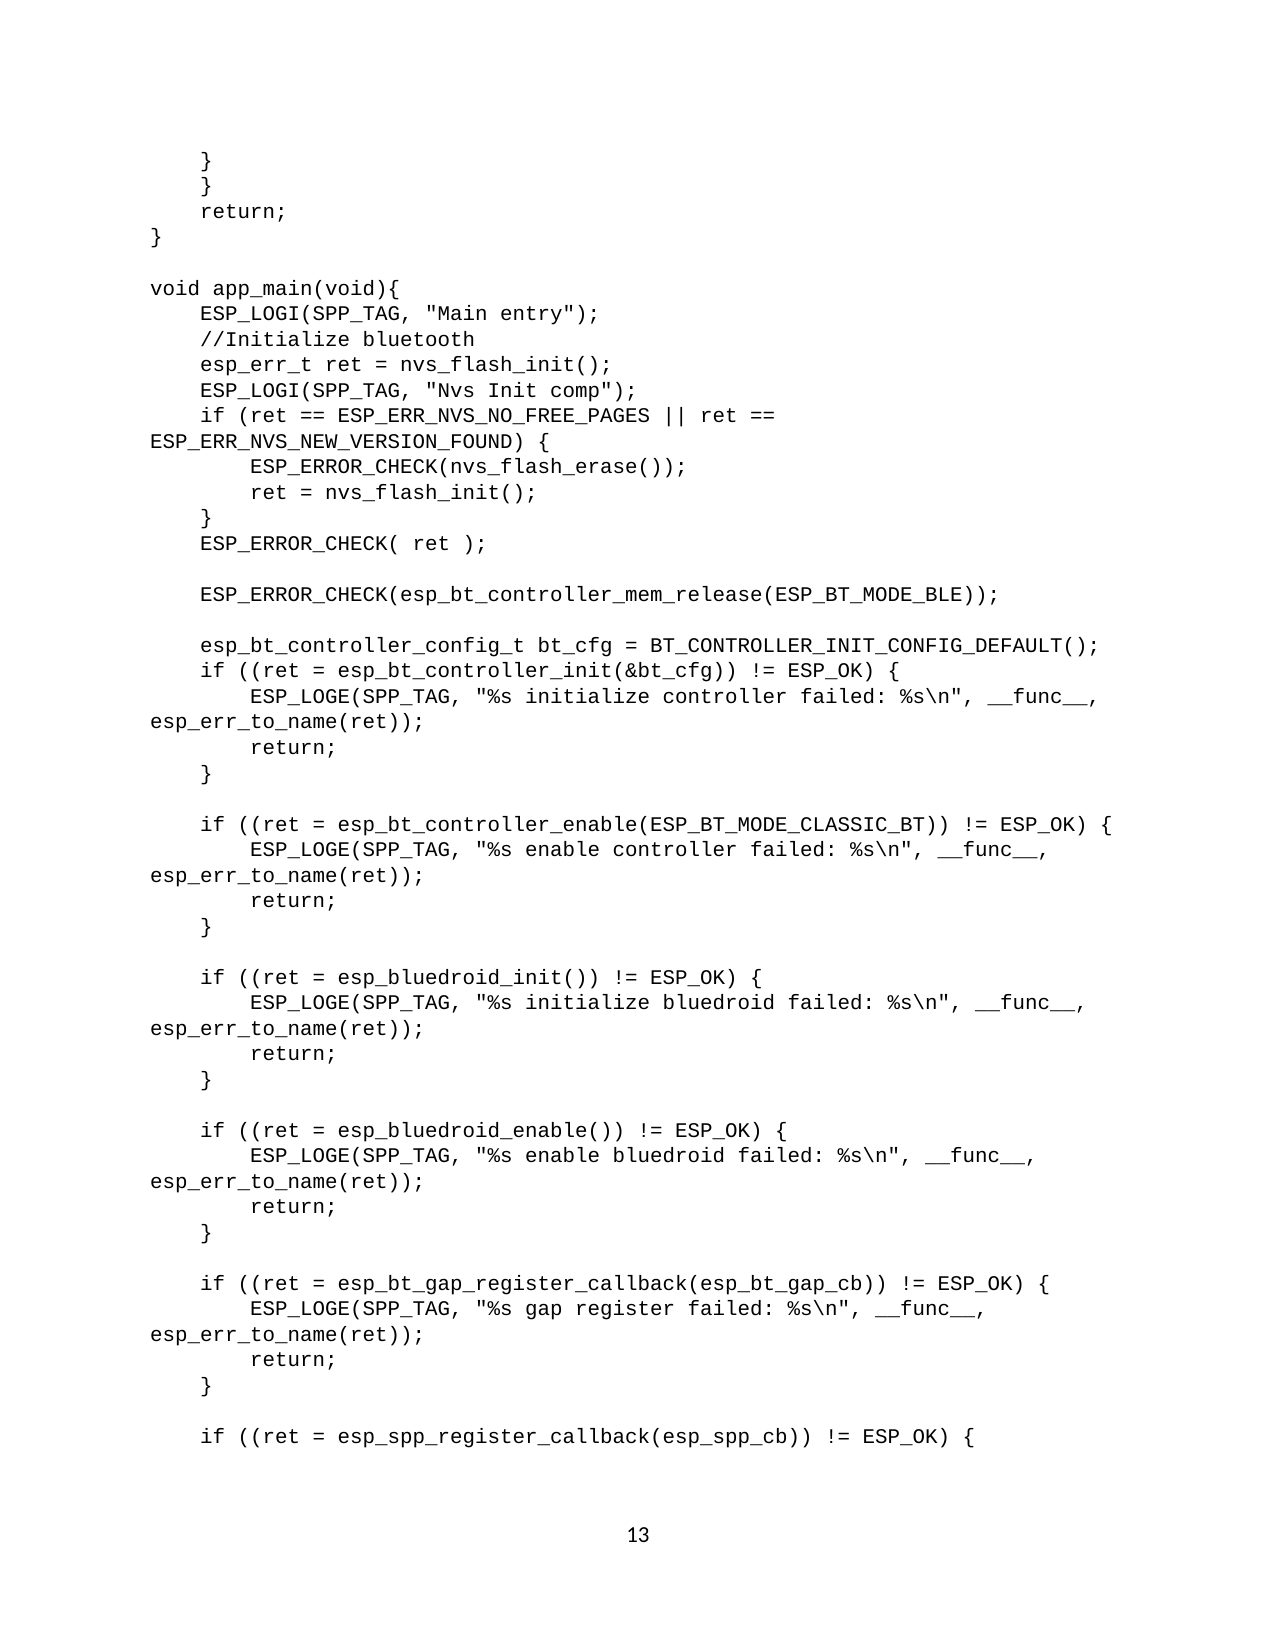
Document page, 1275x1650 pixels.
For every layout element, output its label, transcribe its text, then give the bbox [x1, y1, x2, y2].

text } [150, 507, 1125, 531]
text if ((ret = esp_bt_controller_init(&bt_cfg)) != ESP_OK) { [150, 660, 1125, 684]
text ESP_ERROR_CHECK(esp_bt_controller_mem_release(ESP_BT_MODE_BLE)); [150, 584, 1125, 607]
text ESP_ERROR_CHECK( ret ); [150, 533, 1125, 556]
text if ((ret = esp_bt_gap_register_callback(esp_bt_gap_cb)) != ESP_OK) { [150, 1273, 1125, 1297]
text return; [150, 1196, 1125, 1220]
text ESP_LOGE(SPP_TAG, "%s initialize bluedroid failed: %s\n", __func__, esp_err_to_name(ret)); [150, 992, 1125, 1041]
text ESP_LOGE(SPP_TAG, "%s initialize controller failed: %s\n", __func__, esp_err_to_name(ret)); [150, 686, 1125, 735]
text return; [150, 737, 1125, 761]
text } [150, 1222, 1125, 1246]
text } [150, 762, 1125, 786]
text esp_err_t ret = nvs_flash_init(); [150, 354, 1125, 378]
text return; [150, 1043, 1125, 1067]
text } [150, 1375, 1125, 1399]
text ESP_LOGI(SPP_TAG, "Nvs Init comp"); [150, 380, 1125, 403]
text if ((ret = esp_bluedroid_enable()) != ESP_OK) { [150, 1120, 1125, 1143]
text ESP_ERROR_CHECK(nvs_flash_erase()); [150, 456, 1125, 480]
text if ((ret = esp_bluedroid_init()) != ESP_OK) { [150, 967, 1125, 990]
text } [150, 227, 1125, 250]
text //Initialize bluetooth [150, 329, 1125, 352]
text ret = nvs_flash_init(); [150, 482, 1125, 505]
text return; [150, 1349, 1125, 1373]
text ESP_LOGI(SPP_TAG, "Main entry"); [150, 303, 1125, 327]
text ESP_LOGE(SPP_TAG, "%s enable controller failed: %s\n", __func__, esp_err_to_name(ret)); [150, 839, 1125, 888]
text return; [150, 890, 1125, 914]
text } [150, 916, 1125, 939]
text void app_main(void){ [150, 278, 1125, 301]
text if ((ret = esp_bt_controller_enable(ESP_BT_MODE_CLASSIC_BT)) != ESP_OK) { [150, 813, 1125, 837]
text } [150, 176, 1125, 199]
text return; [150, 201, 1125, 225]
text ESP_LOGE(SPP_TAG, "%s gap register failed: %s\n", __func__, esp_err_to_name(ret)); [150, 1298, 1125, 1348]
text esp_bt_controller_config_t bt_cfg = BT_CONTROLLER_INIT_CONFIG_DEFAULT(); [150, 635, 1125, 658]
text if (ret == ESP_ERR_NVS_NO_FREE_PAGES || ret == ESP_ERR_NVS_NEW_VERSION_FOUND) { [150, 405, 1125, 454]
text ESP_LOGE(SPP_TAG, "%s enable bluedroid failed: %s\n", __func__, esp_err_to_name(ret)); [150, 1145, 1125, 1194]
text } [150, 1069, 1125, 1092]
text } [150, 150, 1125, 174]
text if ((ret = esp_spp_register_callback(esp_spp_cb)) != ESP_OK) { [150, 1426, 1125, 1450]
